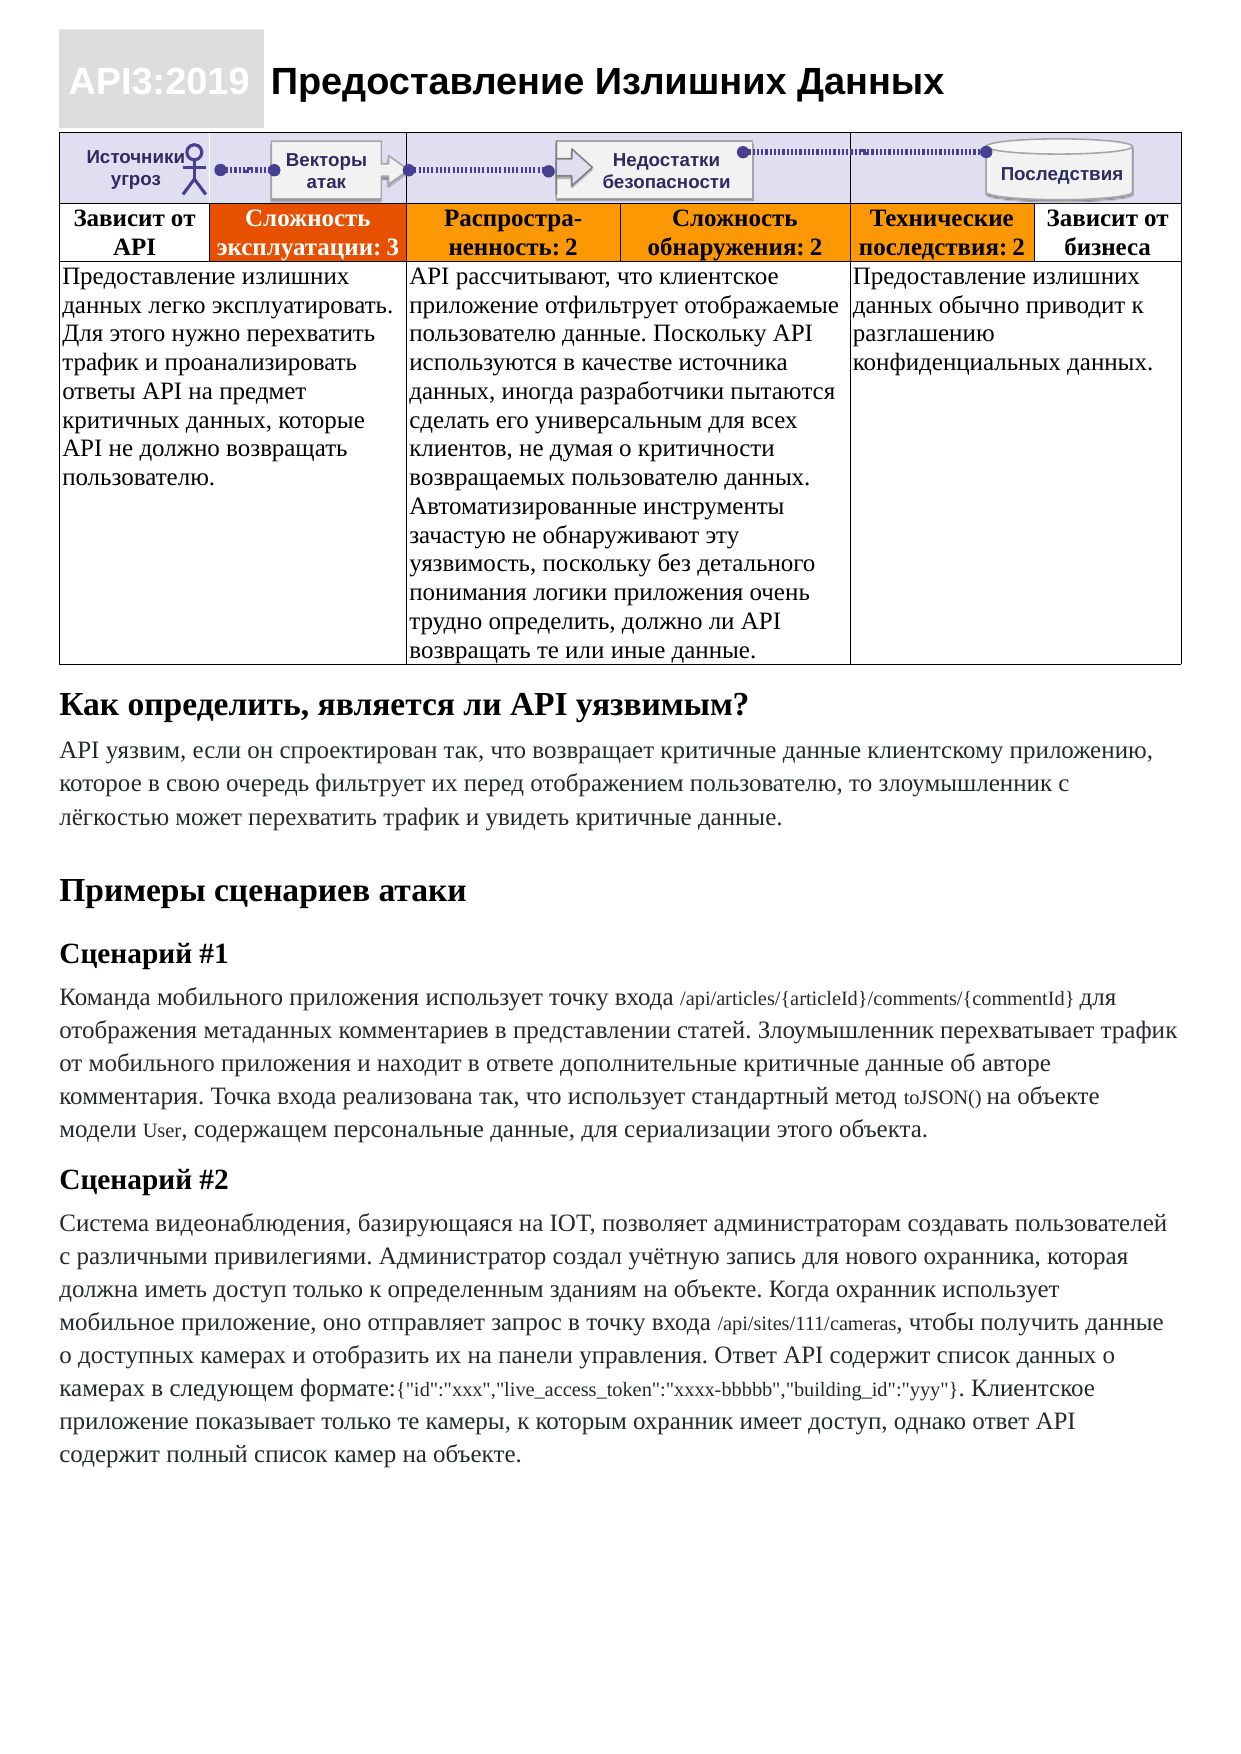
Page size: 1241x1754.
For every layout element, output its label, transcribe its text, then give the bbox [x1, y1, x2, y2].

table_header [620, 133, 850, 203]
table_cell Предоставление излишних данных легко эксплуатировать. Для этого нужно перехватить трафик и проанализировать ответы API на предмет критичных данных, которые API не должно возвращать пользователю. [60, 262, 406, 663]
table_cell Сложность эксплуатации: 3 [210, 204, 406, 261]
table_header [60, 133, 209, 203]
table_cell Распростра-ненность: 2 [407, 204, 620, 261]
table_cell Технические последствия: 2 [851, 204, 1034, 261]
subtitle Примеры сценариев атаки [59, 870, 1181, 909]
table_cell API рассчитывают, что клиентское приложение отфильтрует отображаемые пользователю данные. Поскольку API используются в качестве источника данных, иногда разработчики пытаются сделать его универсальным для всех клиентов, не думая о критичности возвращаемых пользователю данных. Автоматизированные инструменты зачастую не обнаруживают эту уязвимость, поскольку без детального понимания логики приложения очень трудно определить, должно ли API возвращать те или иные данные. [407, 262, 850, 663]
text Команда мобильного приложения использует точку входа /api/articles/{articleId}/comments/{commentId} для отображения метаданных комментариев в представлении статей. Злоумышленник перехватывает трафик от мобильного приложения и находит в ответе дополнительные критичные данные об авторе комментария. Точка входа реализована так, что использует стандартный метод toJSON() на объекте модели User, содержащем персональные данные, для сериализации этого объекта. [59, 982, 1181, 1143]
table_header [382, 177, 406, 203]
table_header [851, 133, 1034, 203]
text Система видеонаблюдения, базирующаяся на IOT, позволяет администраторам создавать пользователей с различными привилегиями. Администратор создал учётную запись для нового охранника, которая должна иметь доступ только к определенным зданиям на объекте. Когда охранник использует мобильное приложение, оно отправляет запрос в точку входа /api/sites/111/cameras, чтобы получить данные о доступных камерах и отобразить их на панели управления. Ответ API содержит список данных о камерах в следующем формате:{"id":"xxx","live_access_token":"xxxx-bbbbb","building_id":"yyy"}. Клиентское приложение показывает только те камеры, к которым охранник имеет доступ, однако ответ API содержит полный список камер на объекте. [59, 1208, 1181, 1468]
subtitle Сценарий #1 [59, 936, 1181, 969]
table_cell Предоставление излишних данных обычно приводит к разглашению конфиденциальных данных. [851, 262, 1181, 663]
table_header [210, 133, 406, 203]
subtitle Сценарий #2 [59, 1162, 1181, 1195]
table_header [407, 133, 620, 203]
subtitle Как определить, является ли API уязвимым? [59, 684, 1181, 723]
table_header [1034, 133, 1181, 203]
table_cell Зависит от бизнеса [1035, 204, 1181, 261]
text API уязвим, если он спроектирован так, что возвращает критичные данные клиентскому приложению, которое в свою очередь фильтрует их перед отображением пользователю, то злоумышленник с лёгкостью может перехватить трафик и увидеть критичные данные. [59, 736, 1181, 830]
table_cell Зависит от API [60, 204, 209, 261]
table_cell Сложность обнаружения: 2 [621, 204, 850, 261]
